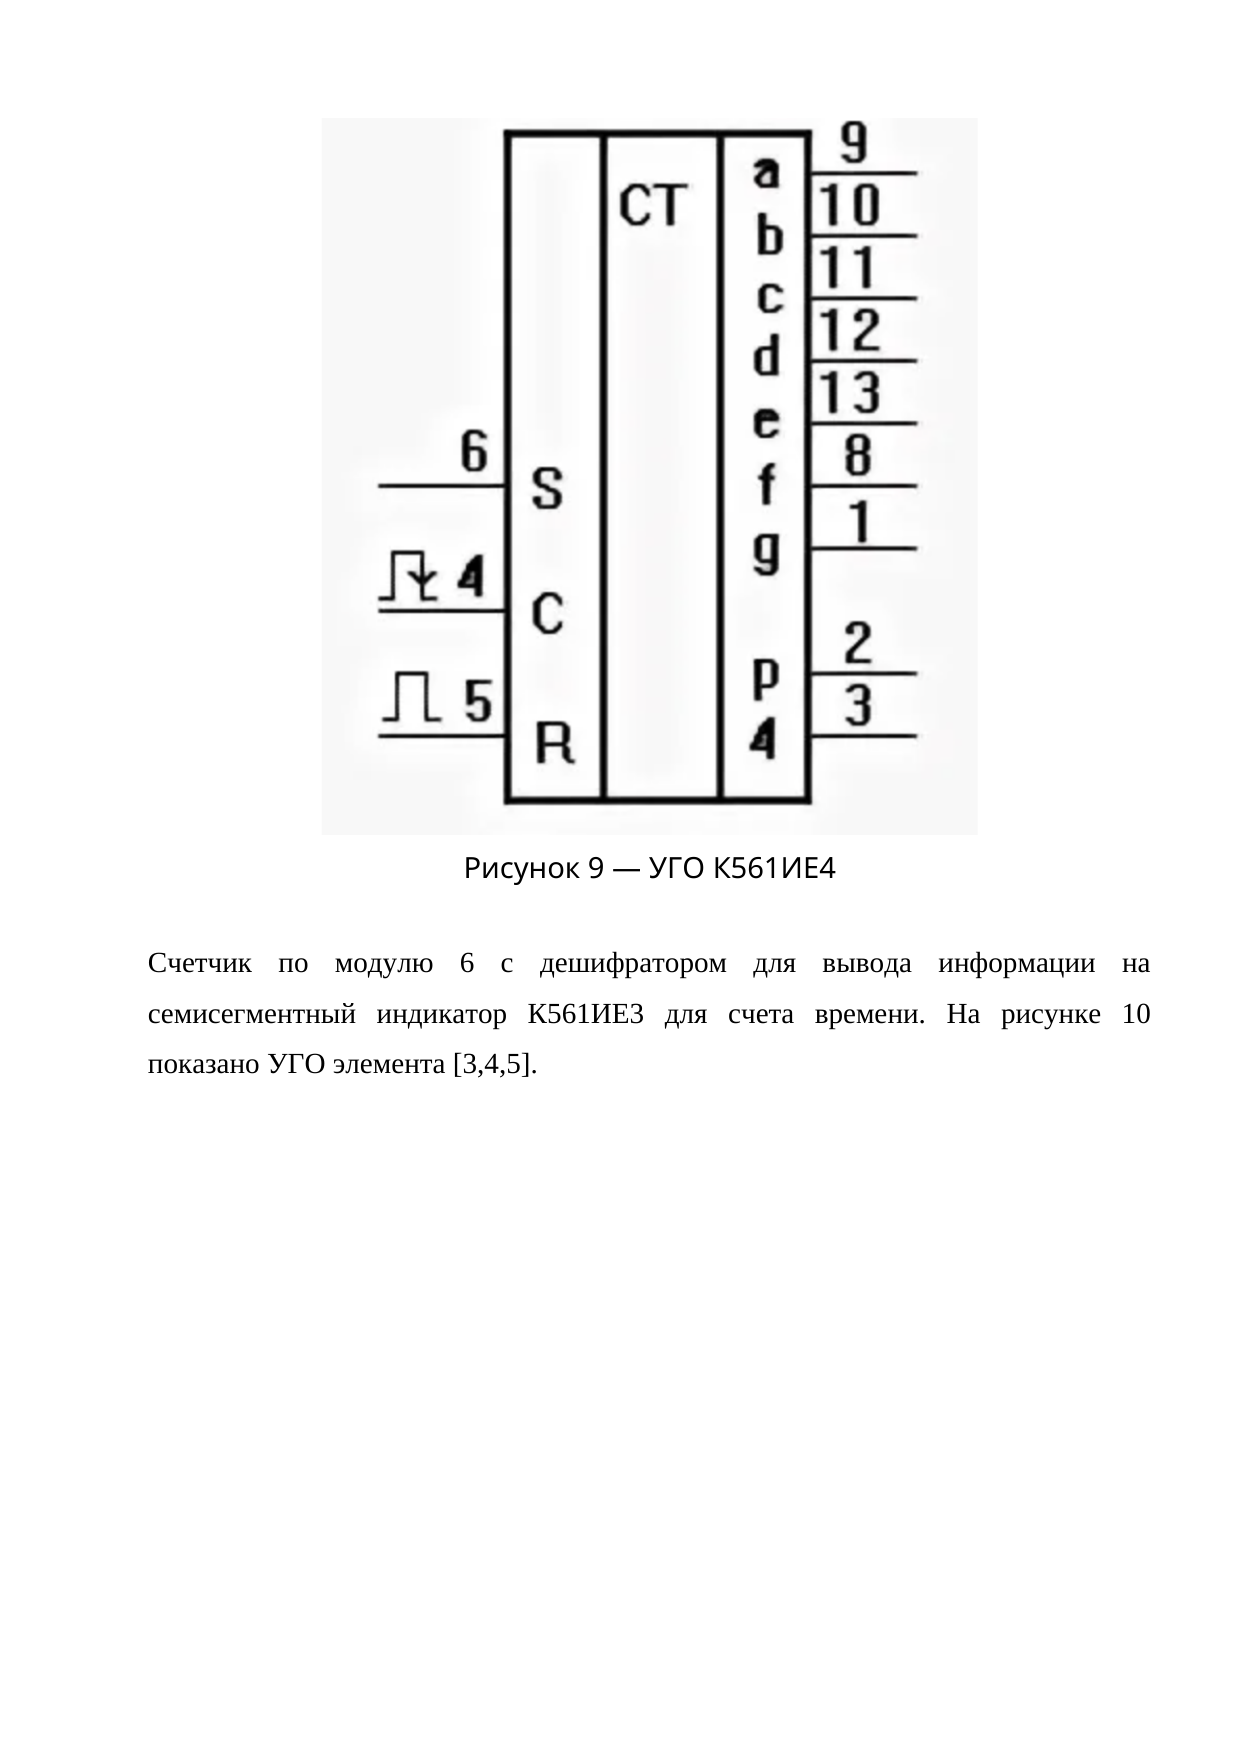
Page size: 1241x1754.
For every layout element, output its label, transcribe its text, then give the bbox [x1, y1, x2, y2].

picture [321, 118, 978, 835]
text Рисунок 9 — УГО К561ИЕ4 [148, 847, 1152, 887]
text Счетчик по модулю 6 с дешифратором для вывода информации на семисегментный индикатор К561ИЕ3 для счета времени. На рисунке 10 показано УГО элемента [3,4,5]. [148, 946, 1152, 1080]
